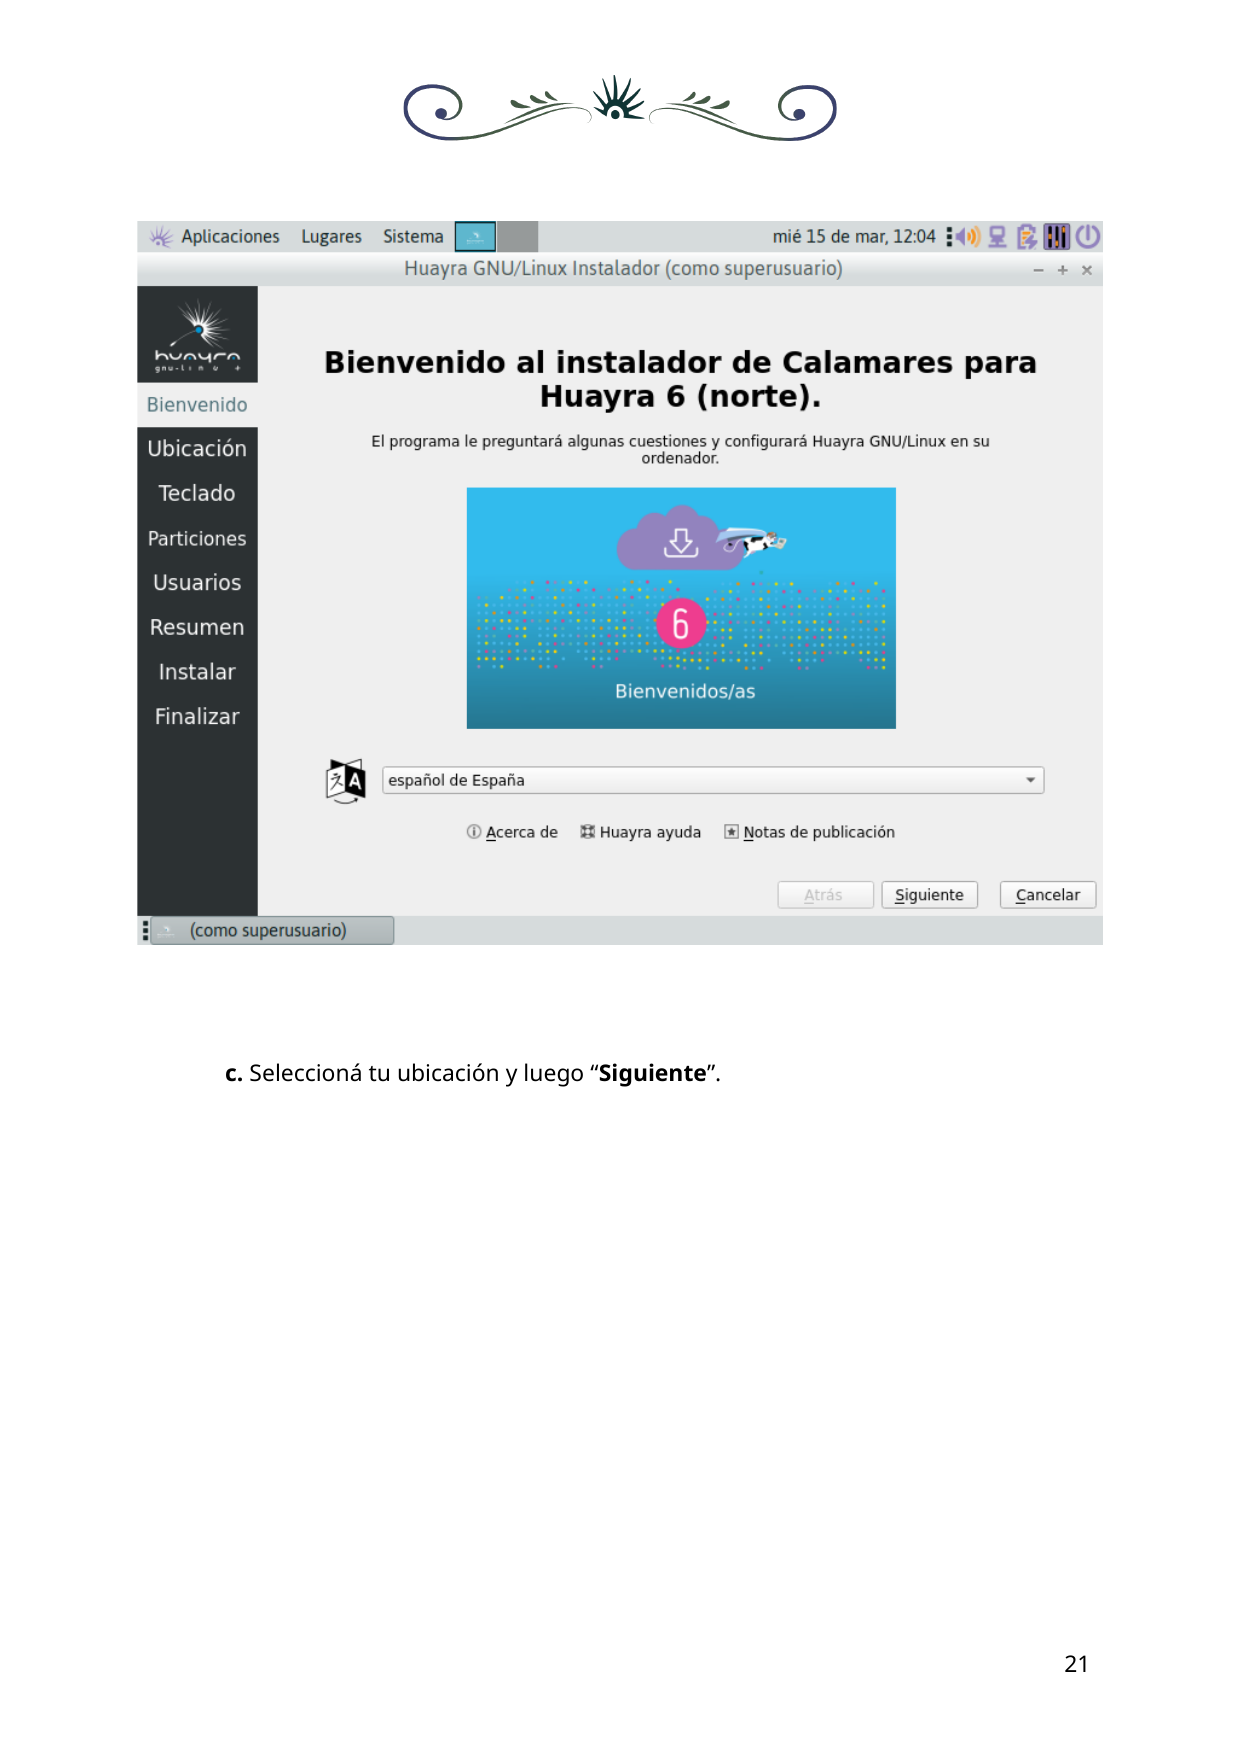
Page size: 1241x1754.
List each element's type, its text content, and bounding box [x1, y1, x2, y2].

picture [137, 221, 1103, 945]
picture [403, 75, 837, 141]
text c. Seleccioná tu ubicación y luego “Siguiente”. [150, 1057, 1090, 1088]
